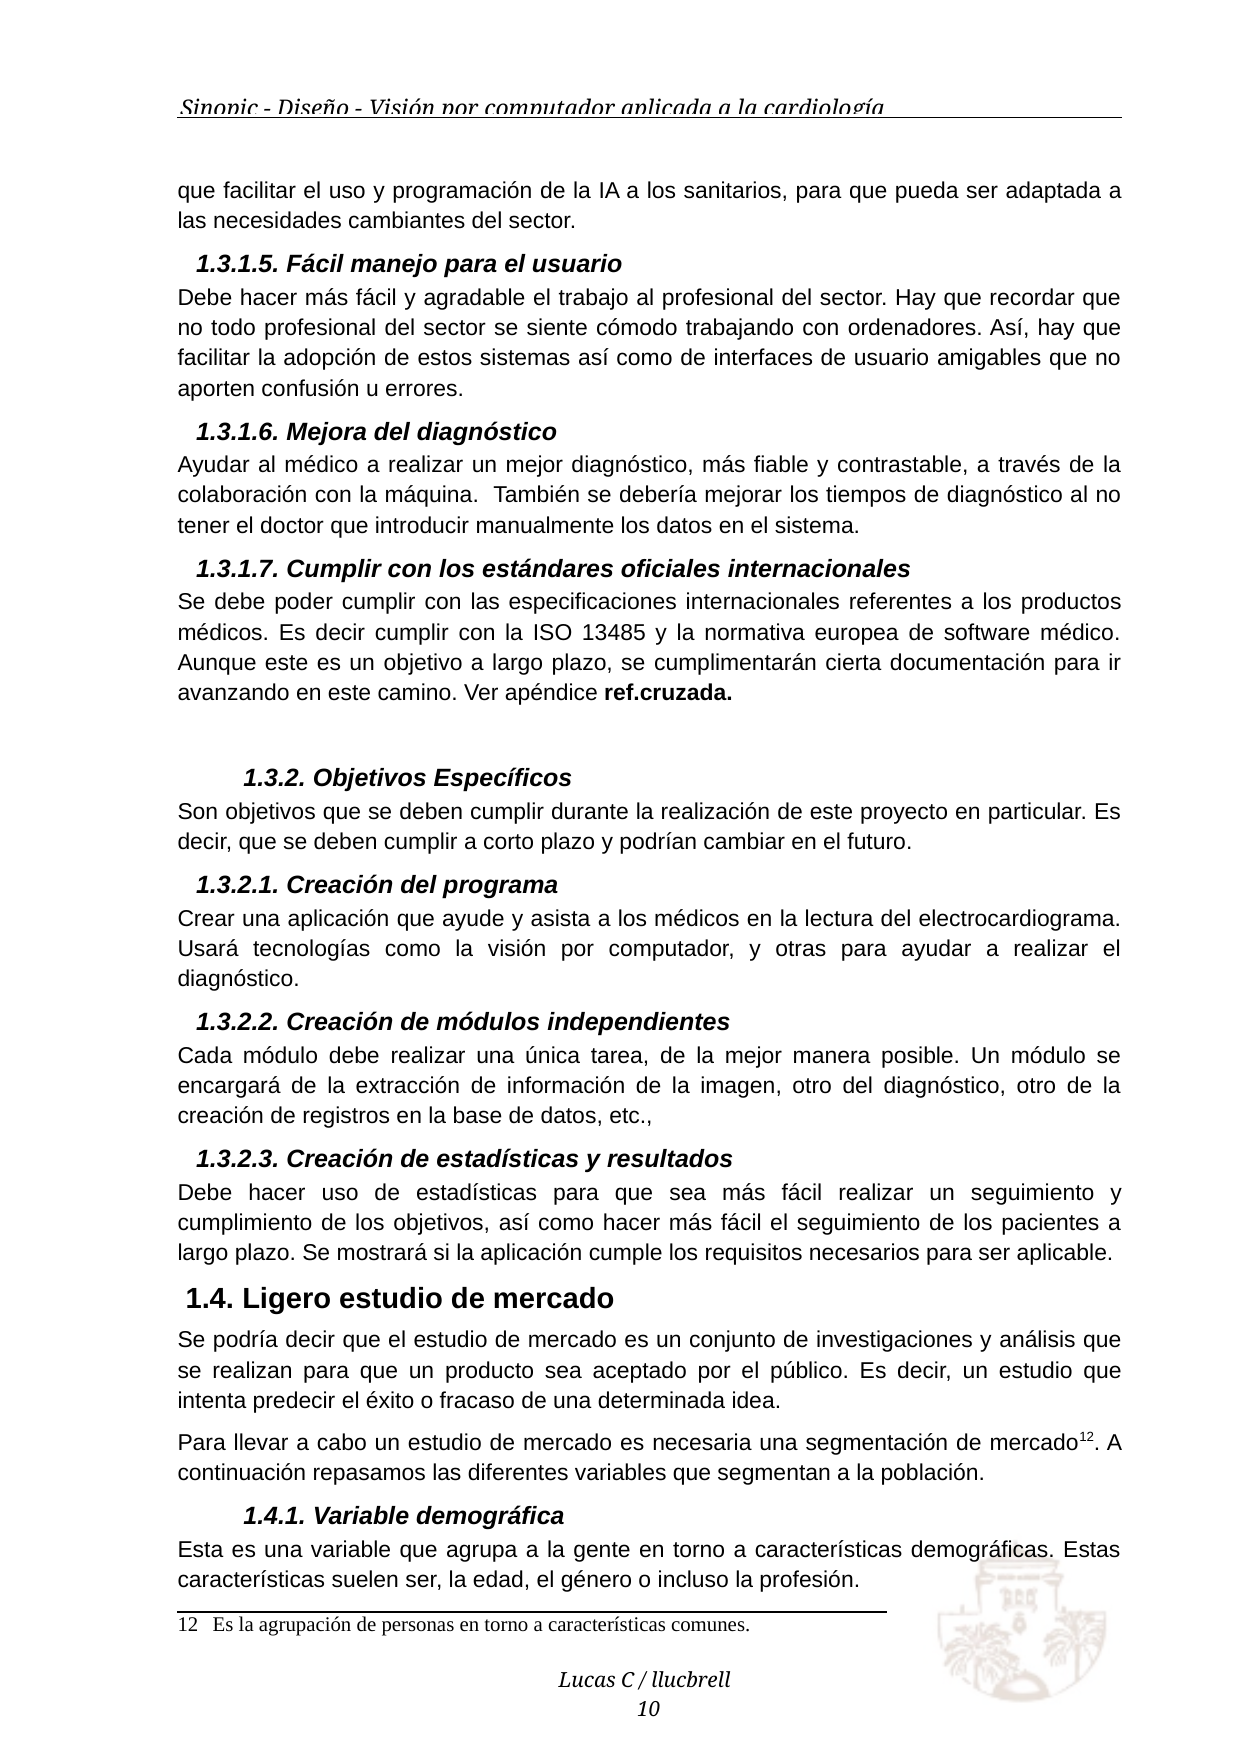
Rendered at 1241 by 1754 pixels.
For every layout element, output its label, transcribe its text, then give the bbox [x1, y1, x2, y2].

text Crear una aplicación que ayude y asista a los médicos en la lectura del electrocardiograma. Usará tecnologías como la visión por computador, y otras para ayudar a realizar el diagnóstico. [177, 904, 1122, 991]
text que facilitar el uso y programación de la IA a los sanitarios, para que pueda ser adaptada a las necesidades cambiantes del sector. [177, 177, 1122, 234]
text Ayudar al médico a realizar un mejor diagnóstico, más fiable y contrastable, a través de la colaboración con la máquina. También se debería mejorar los tiempos de diagnóstico al no tener el doctor que introducir manualmente los datos en el sistema. [177, 451, 1122, 538]
list Esta es una variable que agrupa a la gente en torno a características demográficas. Estas características suelen ser, la edad, el género o incluso la profesión. [177, 1536, 1122, 1592]
list Fácil manejo para el usuario [177, 249, 1122, 278]
list Objetivos Específicos [177, 763, 1122, 792]
list Es la agrupación de personas en torno a características comunes. [177, 1612, 1122, 1636]
list Creación de estadísticas y resultados [177, 1144, 1122, 1173]
list Para llevar a cabo un estudio de mercado es necesaria una segmentación de mercado. A continuación repasamos las diferentes variables que segmentan a la población. [177, 1429, 1122, 1485]
list Variable demográfica [177, 1501, 1122, 1530]
text Se debe poder cumplir con las especificaciones internacionales referentes a los productos médicos. Es decir cumplir con la ISO 13485 y la normativa europea de software médico. Aunque este es un objetivo a largo plazo, se cumplimentarán cierta documentación para ir avanzando en este camino. Ver apéndice ref.cruzada. [177, 588, 1122, 705]
list Ligero estudio de mercado [177, 1281, 1122, 1314]
text Debe hacer uso de estadísticas para que sea más fácil realizar un seguimiento y cumplimiento de los objetivos, así como hacer más fácil el seguimiento de los pacientes a largo plazo. Se mostrará si la aplicación cumple los requisitos necesarios para ser aplicable. [177, 1179, 1122, 1265]
list Cumplir con los estándares oficiales internacionales [177, 554, 1122, 582]
list Creación de módulos independientes [177, 1007, 1122, 1036]
list Creación del programa [177, 870, 1122, 898]
text Son objetivos que se deben cumplir durante la realización de este proyecto en particular. Es decir, que se deben cumplir a corto plazo y podrían cambiar en el futuro. [177, 798, 1122, 854]
text Debe hacer más fácil y agradable el trabajo al profesional del sector. Hay que recordar que no todo profesional del sector se siente cómodo trabajando con ordenadores. Así, hay que facilitar la adopción de estos sistemas así como de interfaces de usuario amigables que no aporten confusión u errores. [177, 284, 1122, 401]
list Mejora del diagnóstico [177, 417, 1122, 445]
list Se podría decir que el estudio de mercado es un conjunto de investigaciones y análisis que se realizan para que un producto sea aceptado por el público. Es decir, un estudio que intenta predecir el éxito o fracaso de una determinada idea. [177, 1326, 1122, 1413]
text Cada módulo debe realizar una única tarea, de la mejor manera posible. Un módulo se encargará de la extracción de información de la imagen, otro del diagnóstico, otro de la creación de registros en la base de datos, etc., [177, 1042, 1122, 1128]
